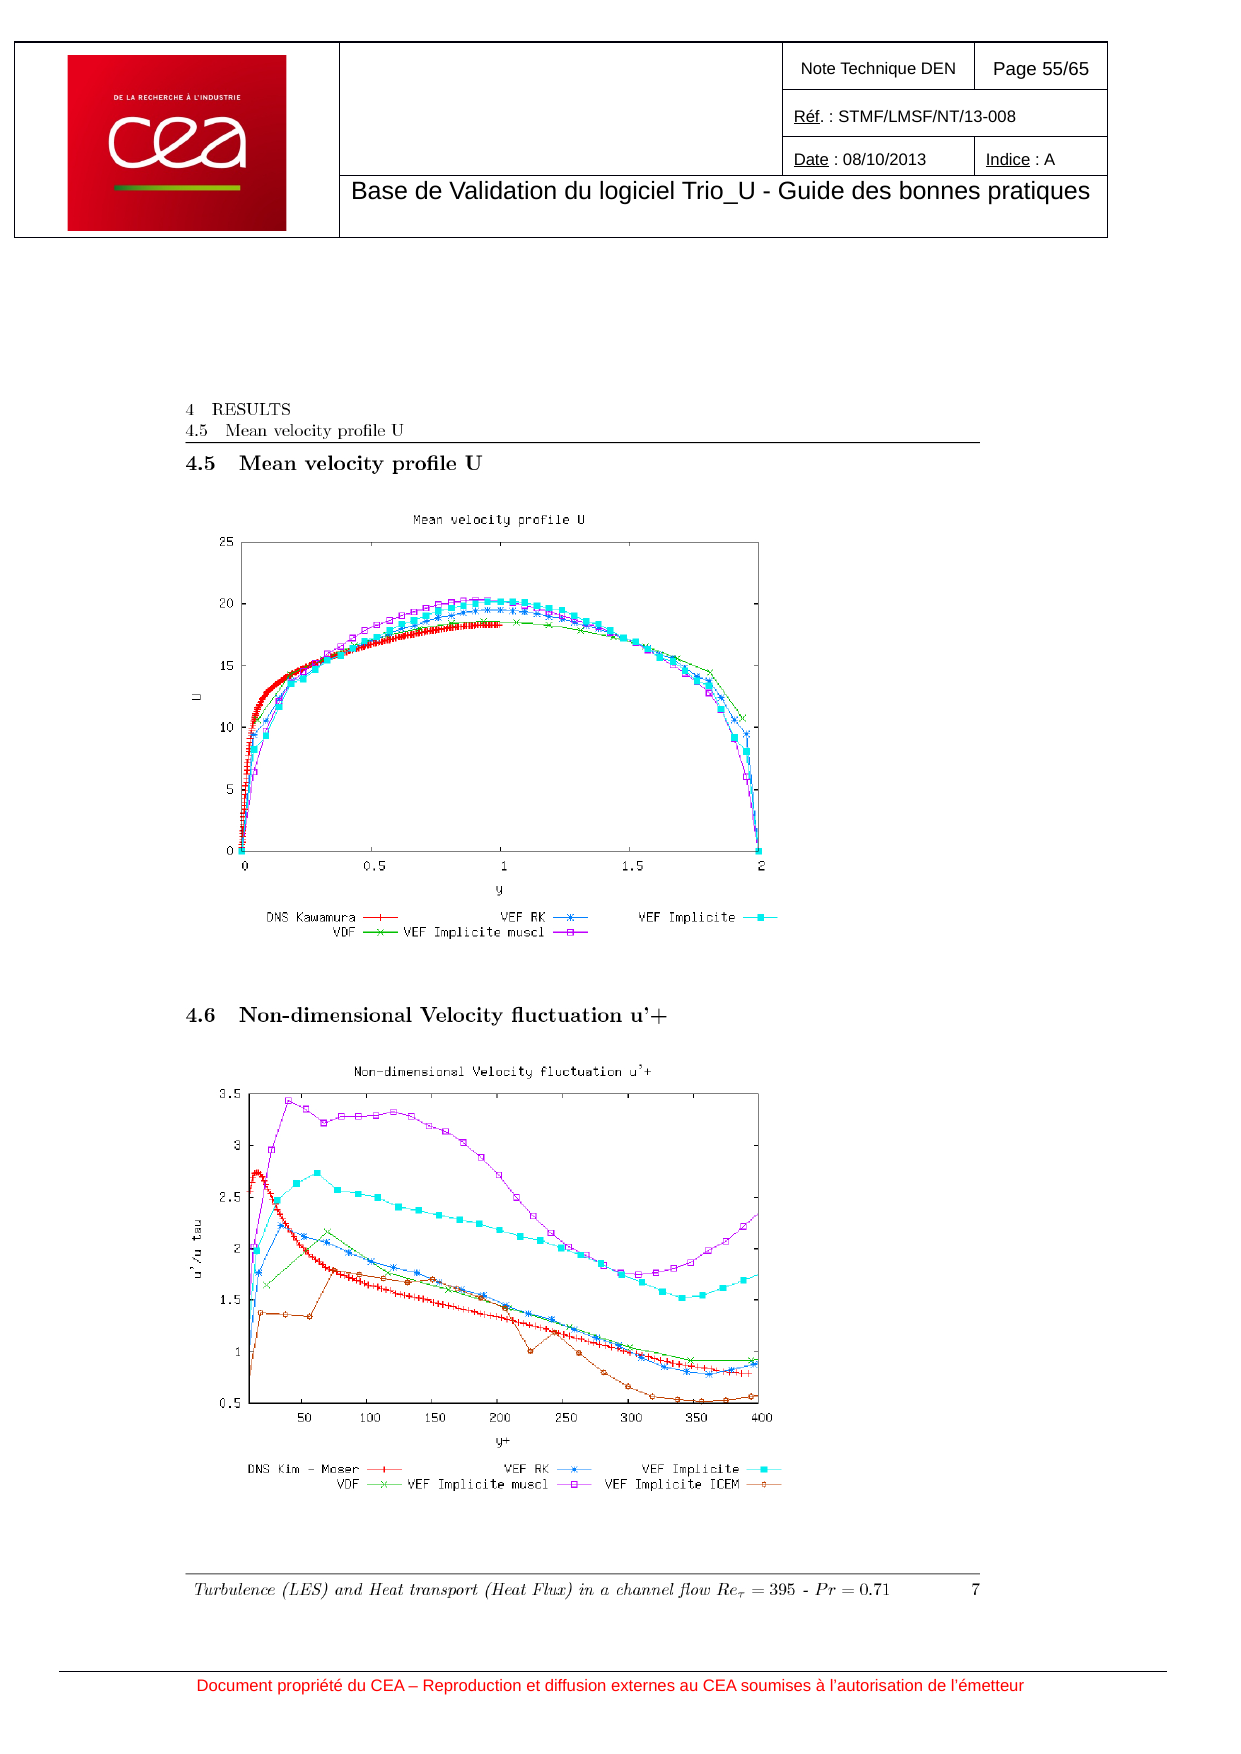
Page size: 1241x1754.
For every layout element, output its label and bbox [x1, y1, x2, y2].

picture [67, 55, 287, 231]
picture [59, 266, 1102, 1666]
